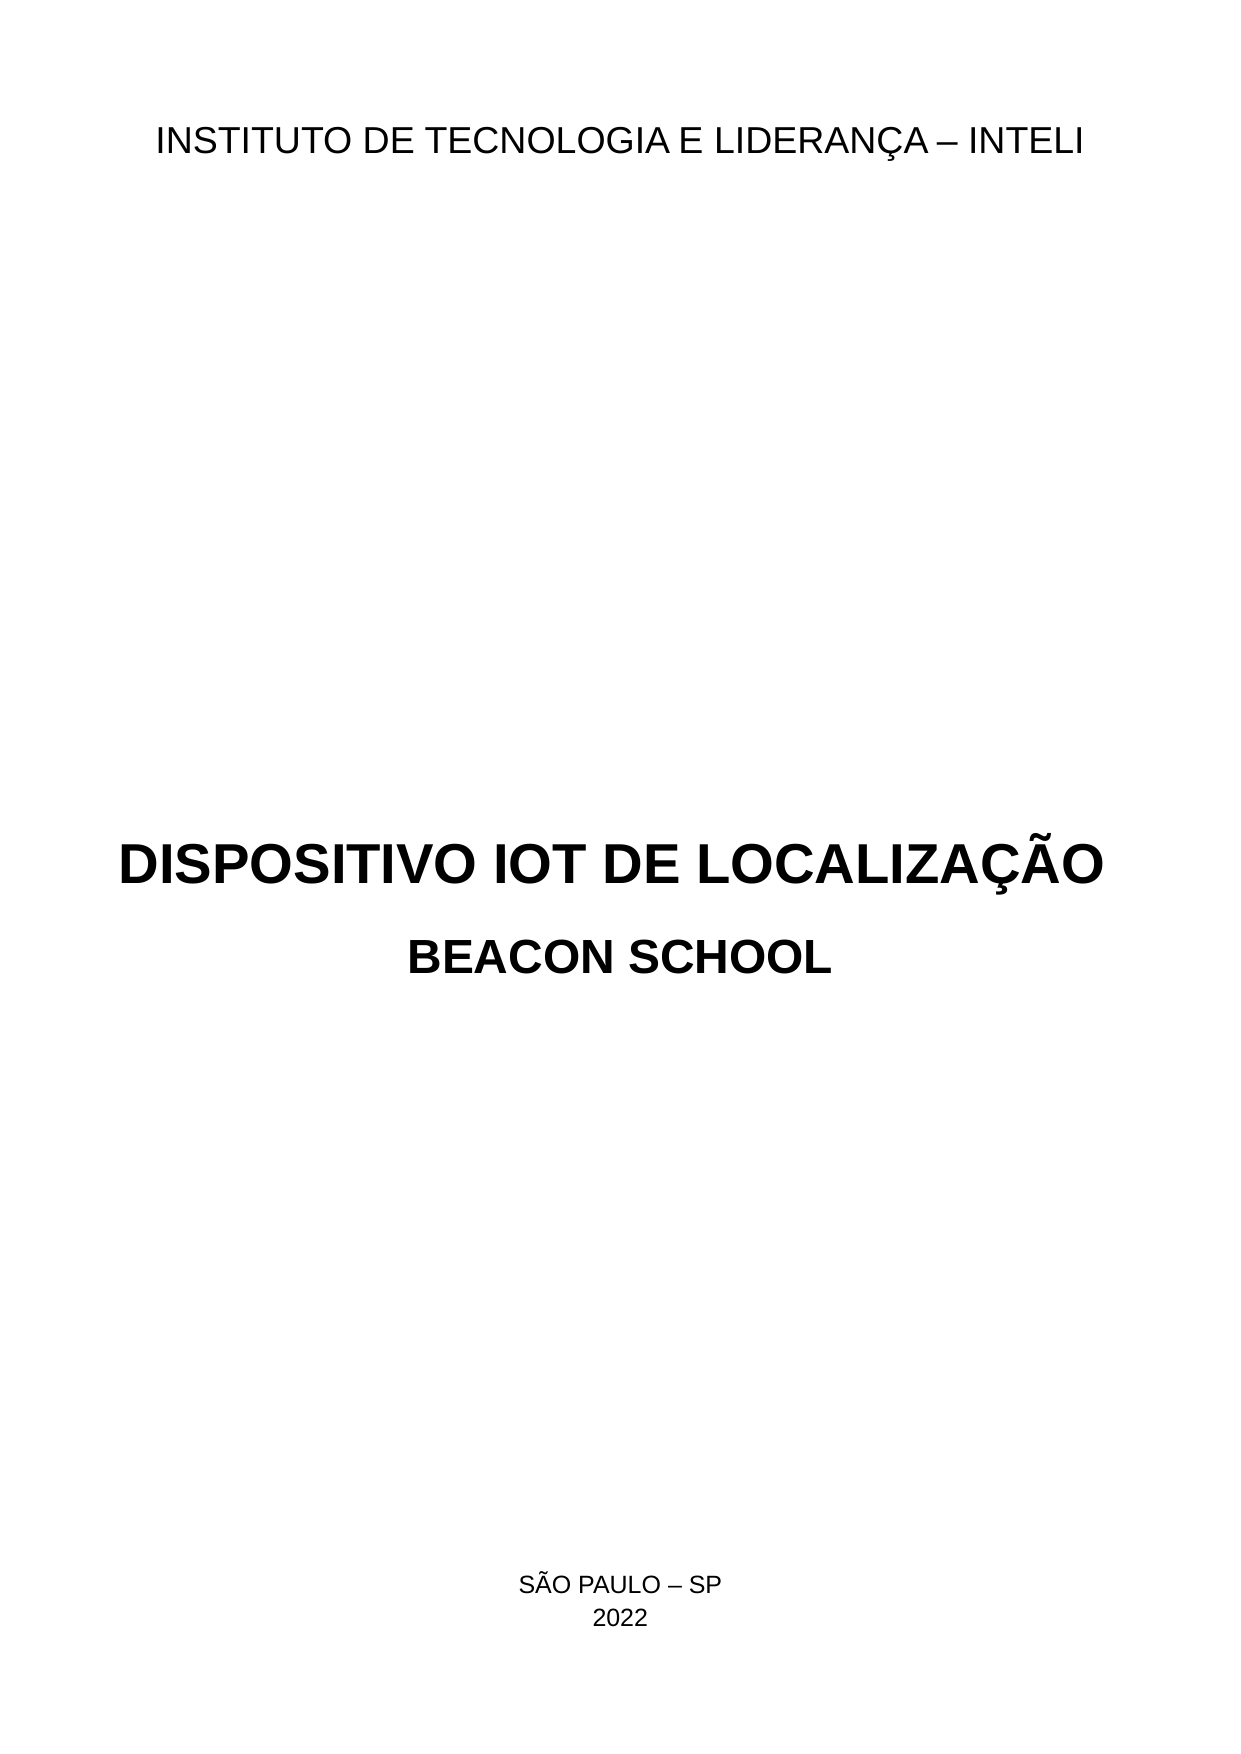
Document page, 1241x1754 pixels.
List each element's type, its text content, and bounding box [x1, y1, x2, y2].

text BEACON SCHOOL [118, 928, 1122, 983]
text DISPOSITIVO IOT DE LOCALIZAÇÃO [118, 831, 1122, 896]
text 2022 [118, 1603, 1122, 1631]
text SÃO PAULO – SP [118, 1569, 1122, 1598]
text INSTITUTO DE TECNOLOGIA E LIDERANÇA – INTELI [118, 118, 1122, 161]
